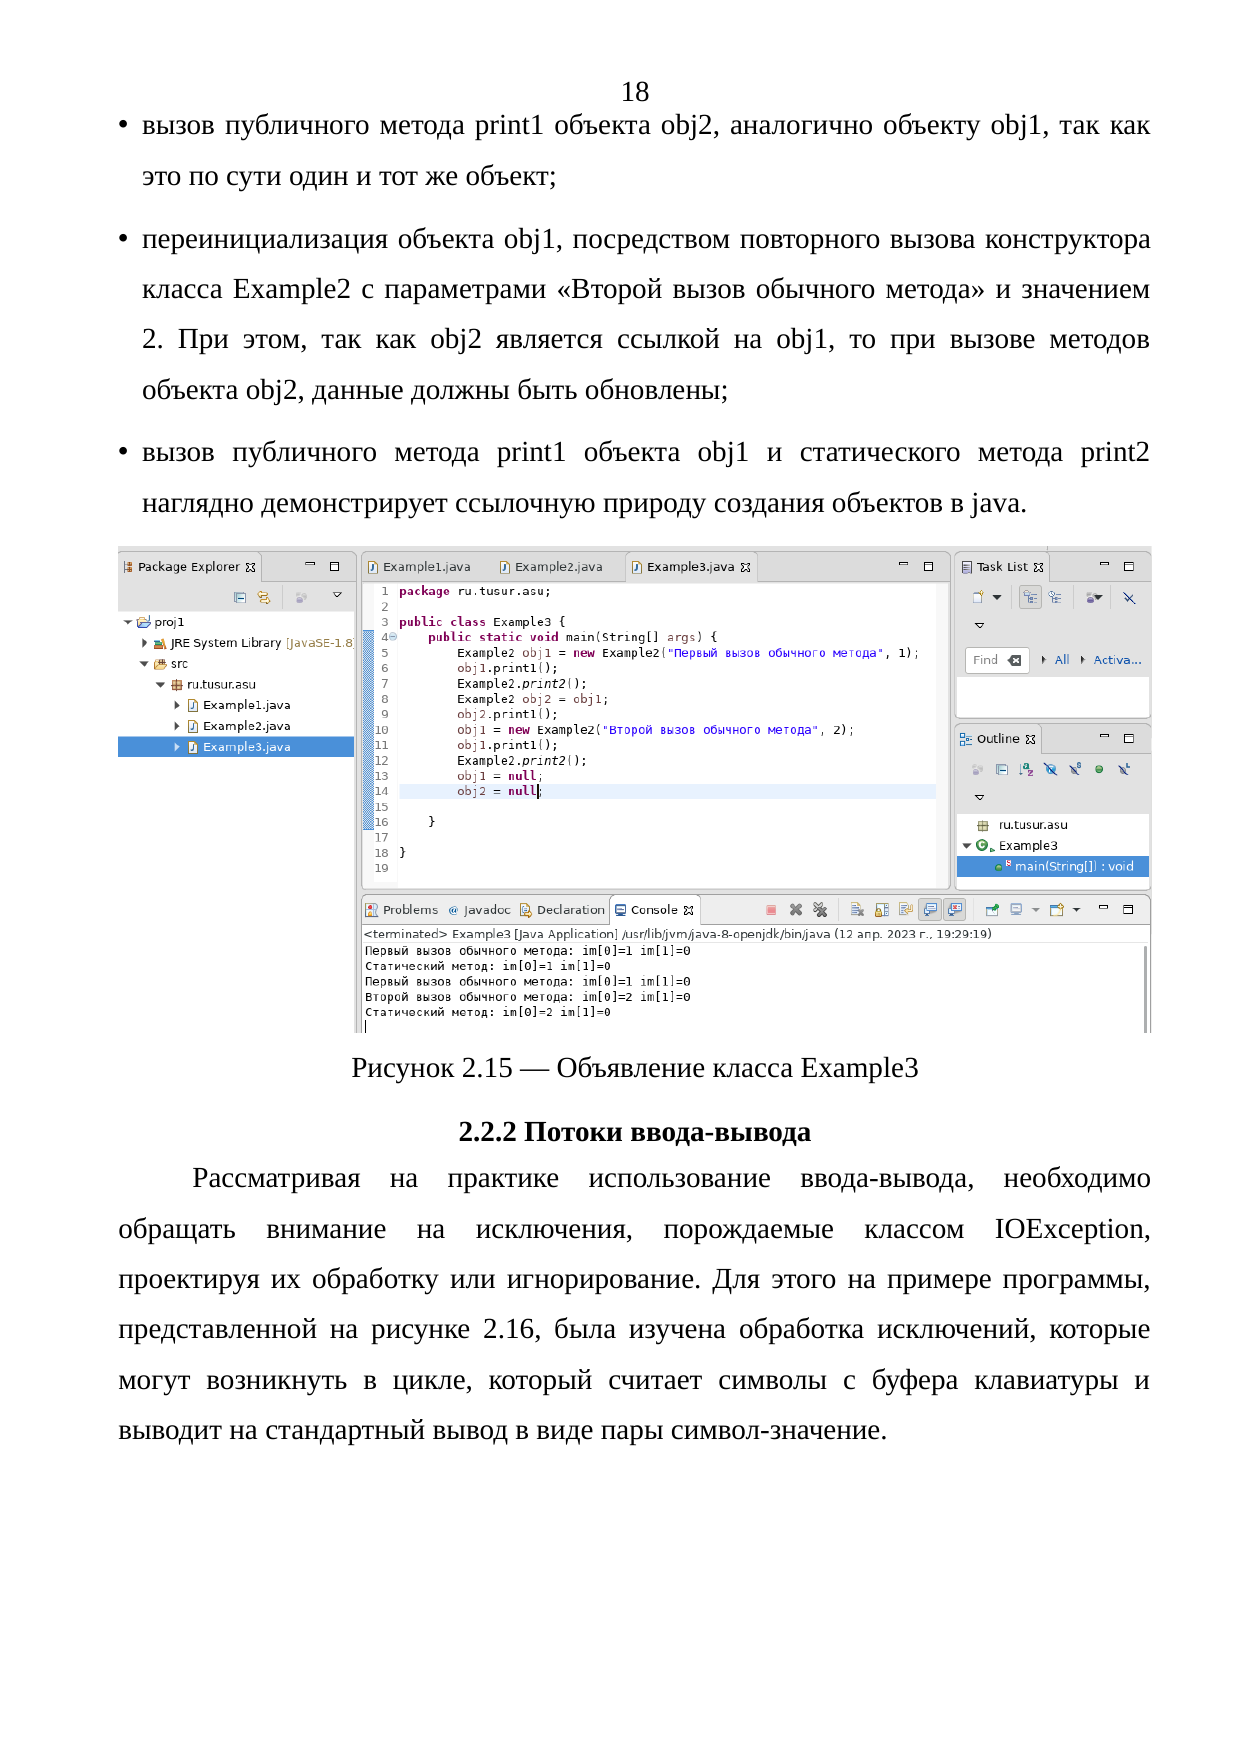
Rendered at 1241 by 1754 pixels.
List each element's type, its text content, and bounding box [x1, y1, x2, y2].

subtitle 2.2.2 Потоки ввода-вывода [118, 1114, 1152, 1148]
list вызов публичного метода print1 объекта obj2, аналогично объекту obj1, так как это по сути один и тот же объект; [118, 107, 1152, 191]
text Рассматривая на практике использование ввода-вывода, необходимо обращать внимание на исключения, порождаемые классом IOException, проектируя их обработку или игнорирование. Для этого на примере программы, представленной на рисунке 2.16, была изучена обработка исключений, которые могут возникнуть в цикле, который считает символы с буфера клавиатуры и выводит на стандартный вывод в виде пары символ-значение. [118, 1161, 1152, 1446]
text Рисунок 2.15 — Объявление класса Example3 [118, 1033, 1152, 1083]
list вызов публичного метода print1 объекта obj1 и статического метода print2 наглядно демонстрирует ссылочную природу создания объектов в java. [118, 434, 1152, 518]
list переинициализация объекта obj1, посредством повторного вызова конструктора класса Example2 с параметрами «Второй вызов обычного метода» и значением 2. При этом, так как obj2 является ссылкой на obj1, то при вызове методов объекта obj2, данные должны быть обновлены; [118, 221, 1152, 405]
picture [118, 546, 1152, 1033]
